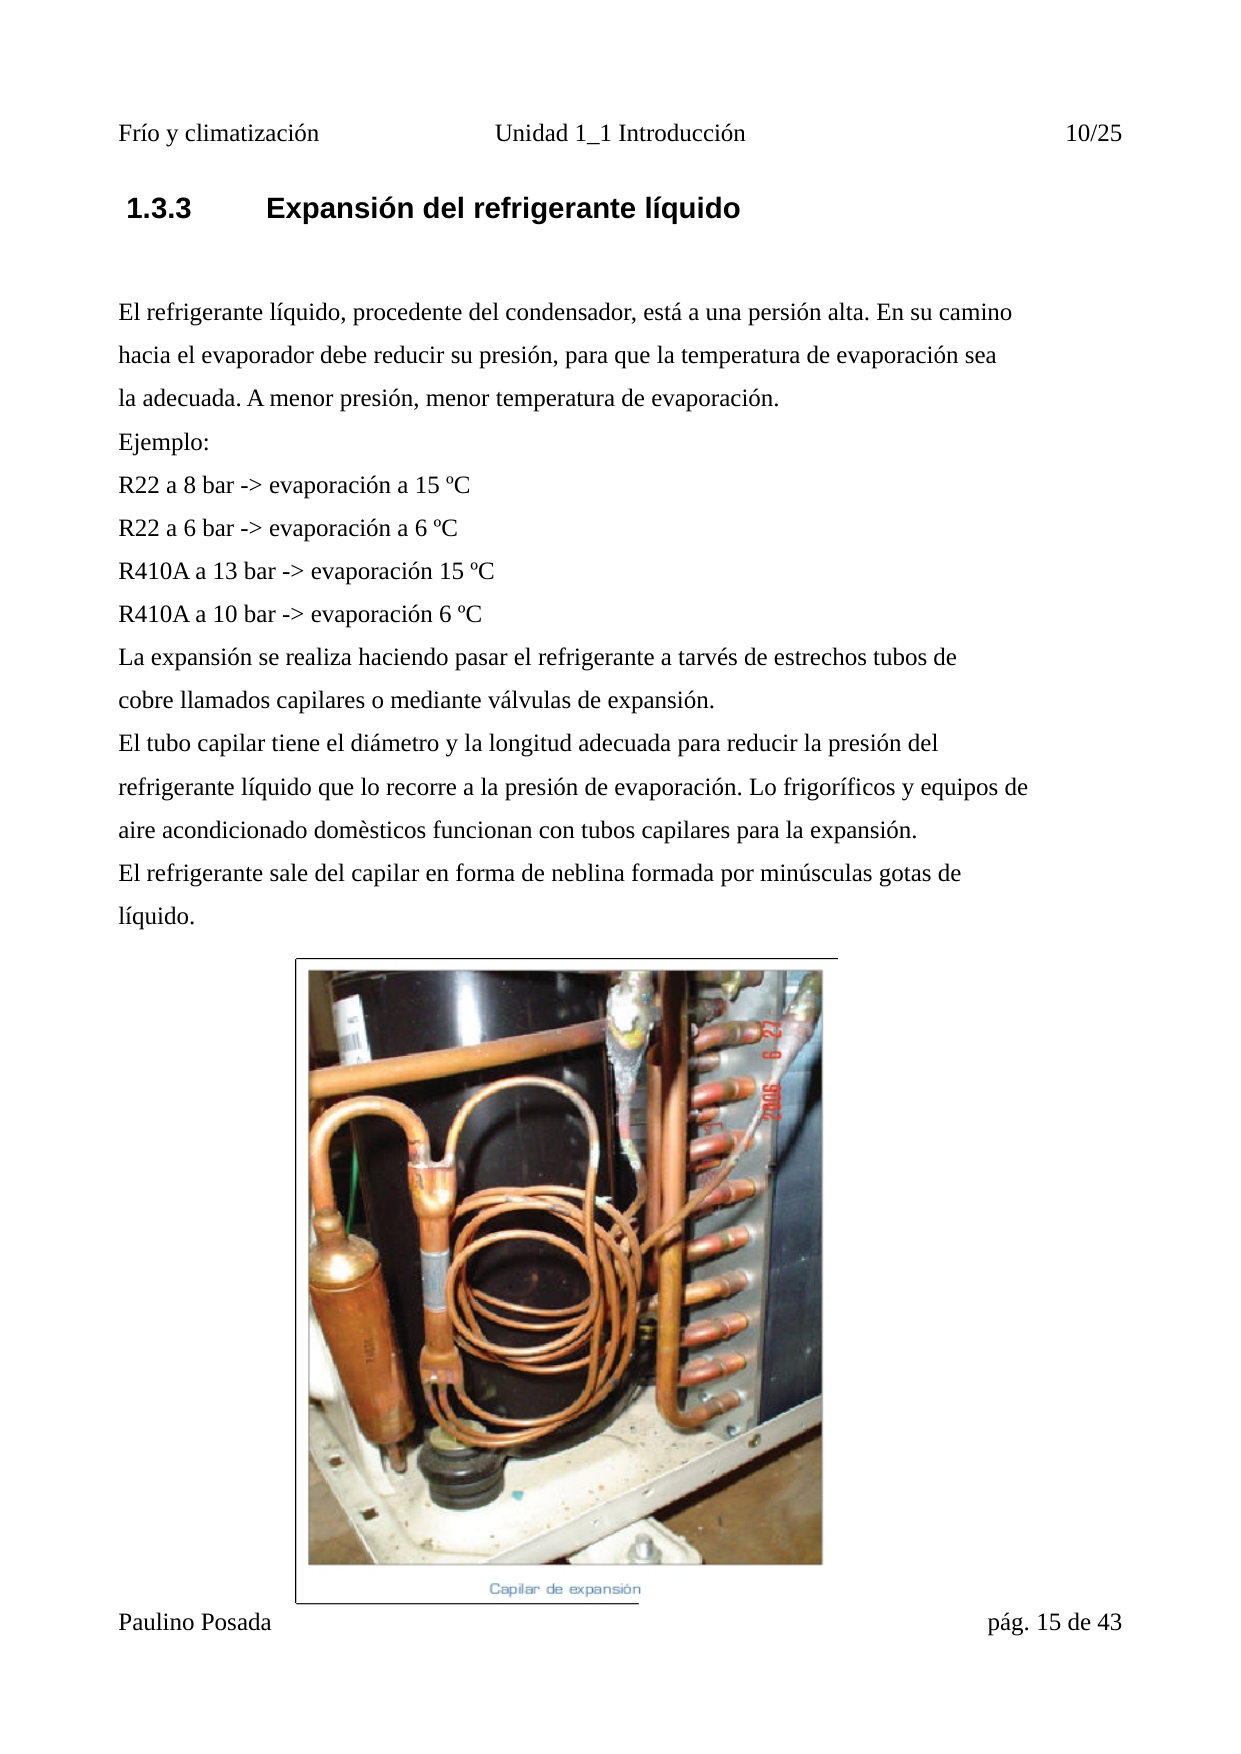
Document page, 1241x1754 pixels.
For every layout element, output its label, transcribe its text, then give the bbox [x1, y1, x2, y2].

text refrigerante líquido que lo recorre a la presión de evaporación. Lo frigoríficos y equipos de [118, 772, 1122, 800]
text hacia el evaporador debe reducir su presión, para que la temperatura de evaporación sea [118, 340, 1122, 369]
text R22 a 8 bar -> evaporación a 15 ºC [118, 470, 1122, 498]
text líquido. [118, 901, 1122, 930]
text cobre llamados capilares o mediante válvulas de expansión. [118, 685, 1122, 714]
text El refrigerante líquido, procedente del condensador, está a una persión alta. En su camino [118, 297, 1122, 326]
text El refrigerante sale del capilar en forma de neblina formada por minúsculas gotas de [118, 858, 1122, 887]
text R410A a 13 bar -> evaporación 15 ºC [118, 556, 1122, 585]
text La expansión se realiza haciendo pasar el refrigerante a tarvés de estrechos tubos de [118, 642, 1122, 671]
text Ejemplo: [118, 427, 1122, 455]
subtitle Expansión del refrigerante líquido [118, 191, 1122, 225]
text El tubo capilar tiene el diámetro y la longitud adecuada para reducir la presión del [118, 728, 1122, 757]
text la adecuada. A menor presión, menor temperatura de evaporación. [118, 383, 1122, 412]
text R410A a 10 bar -> evaporación 6 ºC [118, 599, 1122, 628]
picture [295, 958, 838, 1609]
text R22 a 6 bar -> evaporación a 6 ºC [118, 513, 1122, 542]
text aire acondicionado domèsticos funcionan con tubos capilares para la expansión. [118, 815, 1122, 843]
